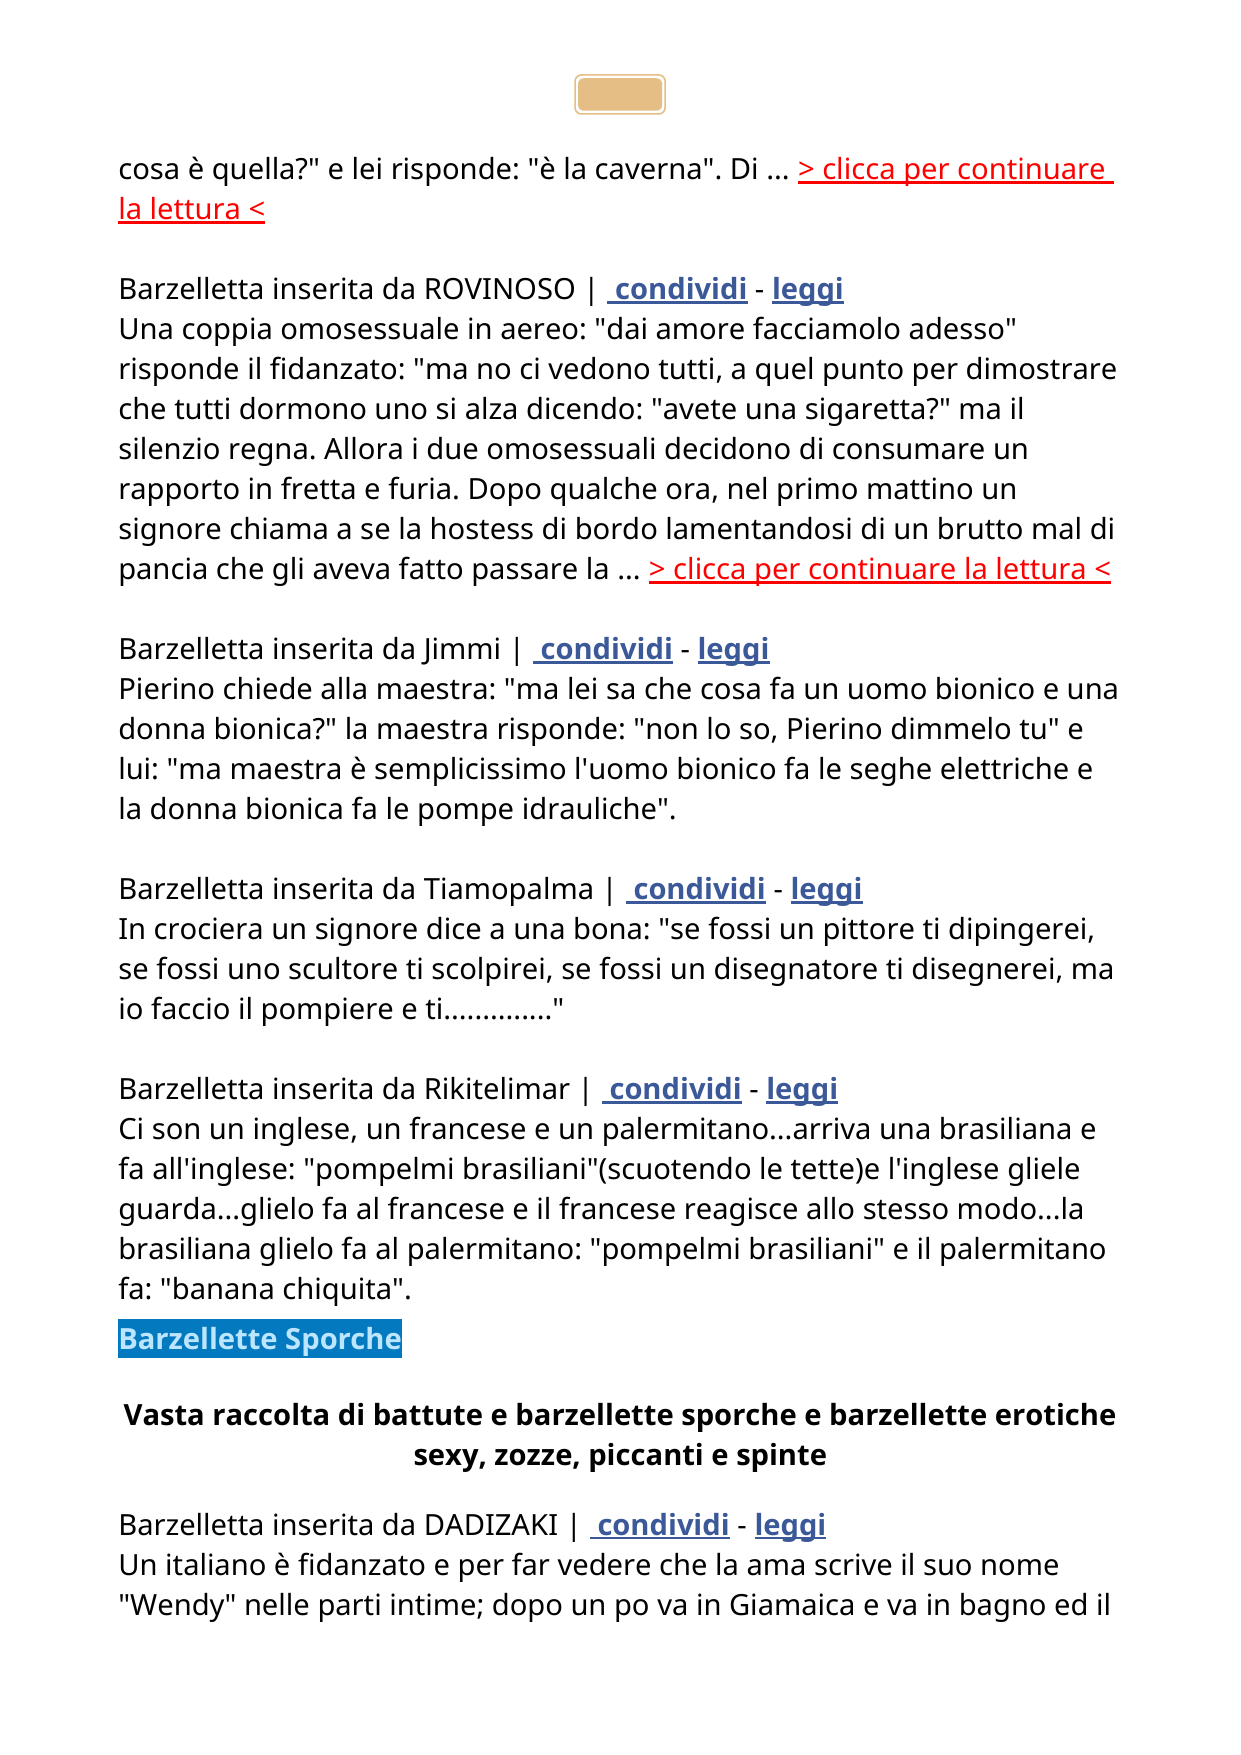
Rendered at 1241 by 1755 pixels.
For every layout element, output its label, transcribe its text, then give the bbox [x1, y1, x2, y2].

text Barzellette Sporche [118, 1318, 1122, 1358]
text Barzelletta inserita da Jimmi | condividi - leggi [118, 588, 1122, 668]
text Ci son un inglese, un francese e un palermitano...arriva una brasiliana e fa all'inglese: "pompelmi brasiliani"(scuotendo le tette)e l'inglese gliele guarda...glielo fa al francese e il francese reagisce allo stesso modo...la brasiliana glielo fa al palermitano: "pompelmi brasiliani" e il palermitano fa: "banana chiquita". [118, 1108, 1122, 1308]
text Pierino chiede alla maestra: "ma lei sa che cosa fa un uomo bionico e una donna bionica?" la maestra risponde: "non lo so, Pierino dimmelo tu" e lui: "ma maestra è semplicissimo l'uomo bionico fa le seghe elettriche e la donna bionica fa le pompe idrauliche". [118, 668, 1122, 828]
text Barzelletta inserita da Rikitelimar | condividi - leggi [118, 1028, 1122, 1108]
text Un italiano è fidanzato e per far vedere che la ama scrive il suo nome "Wendy" nelle parti intime; dopo un po va in Giamaica e va in bagno ed il [118, 1543, 1122, 1623]
text Barzelletta inserita da ROVINOSO | condividi - leggi [118, 228, 1122, 308]
text Barzelletta inserita da Tiamopalma | condividi - leggi [118, 828, 1122, 908]
text In crociera un signore dice a una bona: "se fossi un pittore ti dipingerei, se fossi uno scultore ti scolpirei, se fossi un disegnatore ti disegnerei, ma io faccio il pompiere e ti.............." [118, 908, 1122, 1028]
text cosa è quella?" e lei risponde: "è la caverna". Di ... > clicca per continuare la lettura < [118, 148, 1122, 228]
text Una coppia omosessuale in aereo: "dai amore facciamolo adesso" risponde il fidanzato: "ma no ci vedono tutti, a quel punto per dimostrare che tutti dormono uno si alza dicendo: "avete una sigaretta?" ma il silenzio regna. Allora i due omosessuali decidono di consumare un rapporto in fretta e furia. Dopo qualche ora, nel primo mattino un signore chiama a se la hostess di bordo lamentandosi di un brutto mal di pancia che gli aveva fatto passare la ... > clicca per continuare la lettura < [118, 308, 1122, 588]
text Vasta raccolta di battute e barzellette sporche e barzellette erotiche sexy, zozze, piccanti e spinte [118, 1393, 1122, 1473]
text Barzelletta inserita da DADIZAKI | condividi - leggi [118, 1503, 1122, 1543]
